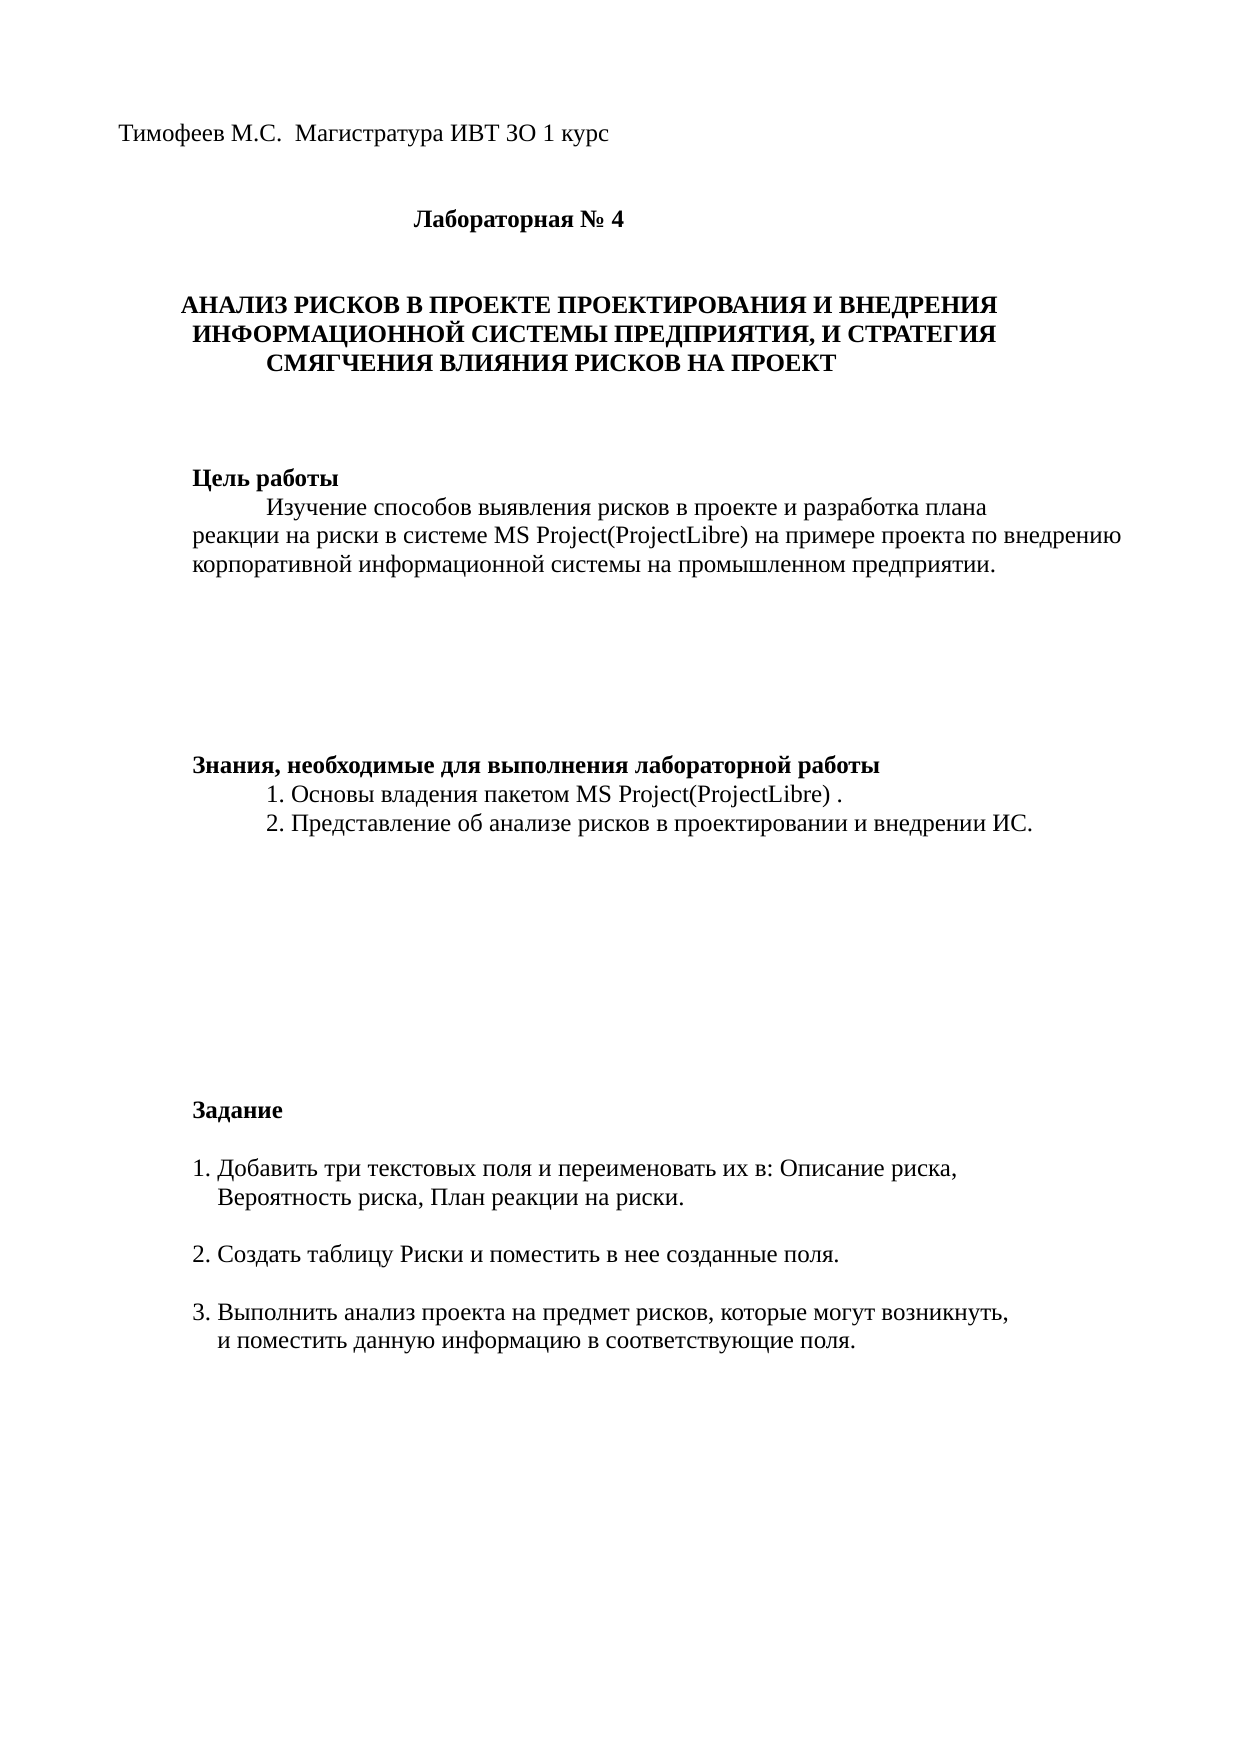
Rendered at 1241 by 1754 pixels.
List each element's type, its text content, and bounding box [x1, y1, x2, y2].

text и поместить данную информацию в соответствующие поля. [118, 1326, 1122, 1354]
text Знания, необходимые для выполнения лабораторной работы [118, 751, 1122, 779]
text 2. Создать таблицу Риски и поместить в нее созданные поля. [118, 1239, 1122, 1268]
text реакции на риски в системе MS Project(ProjectLibre) на примере проекта по внедрению [118, 521, 1122, 549]
text корпоративной информационной системы на промышленном предприятии. [118, 549, 1122, 578]
text Задание [118, 1096, 1122, 1124]
text Вероятность риска, План реакции на риски. [118, 1182, 1122, 1211]
text Цель работы [118, 463, 1122, 492]
text АНАЛИЗ РИСКОВ В ПРОЕКТЕ ПРОЕКТИРОВАНИЯ И ВНЕДРЕНИЯ ИНФОРМАЦИОННОЙ СИСТЕМЫ ПРЕДПРИЯТИЯ, И СТРАТЕГИЯ СМЯГЧЕНИЯ ВЛИЯНИЯ РИСКОВ НА ПРОЕКТ [118, 291, 1122, 377]
text 1. Добавить три текстовых поля и переименовать их в: Описание риска, [118, 1153, 1122, 1182]
text Лабораторная № 4 [118, 204, 1122, 233]
text 1. Основы владения пакетом MS Project(ProjectLibre) . [118, 779, 1122, 808]
text Изучение способов выявления рисков в проекте и разработка плана [118, 492, 1122, 521]
text Тимофеев М.С. Магистратура ИВТ ЗО 1 курс [118, 118, 1122, 147]
text 3. Выполнить анализ проекта на предмет рисков, которые могут возникнуть, [118, 1297, 1122, 1326]
text 2. Представление об анализе рисков в проектировании и внедрении ИС. [118, 808, 1122, 837]
